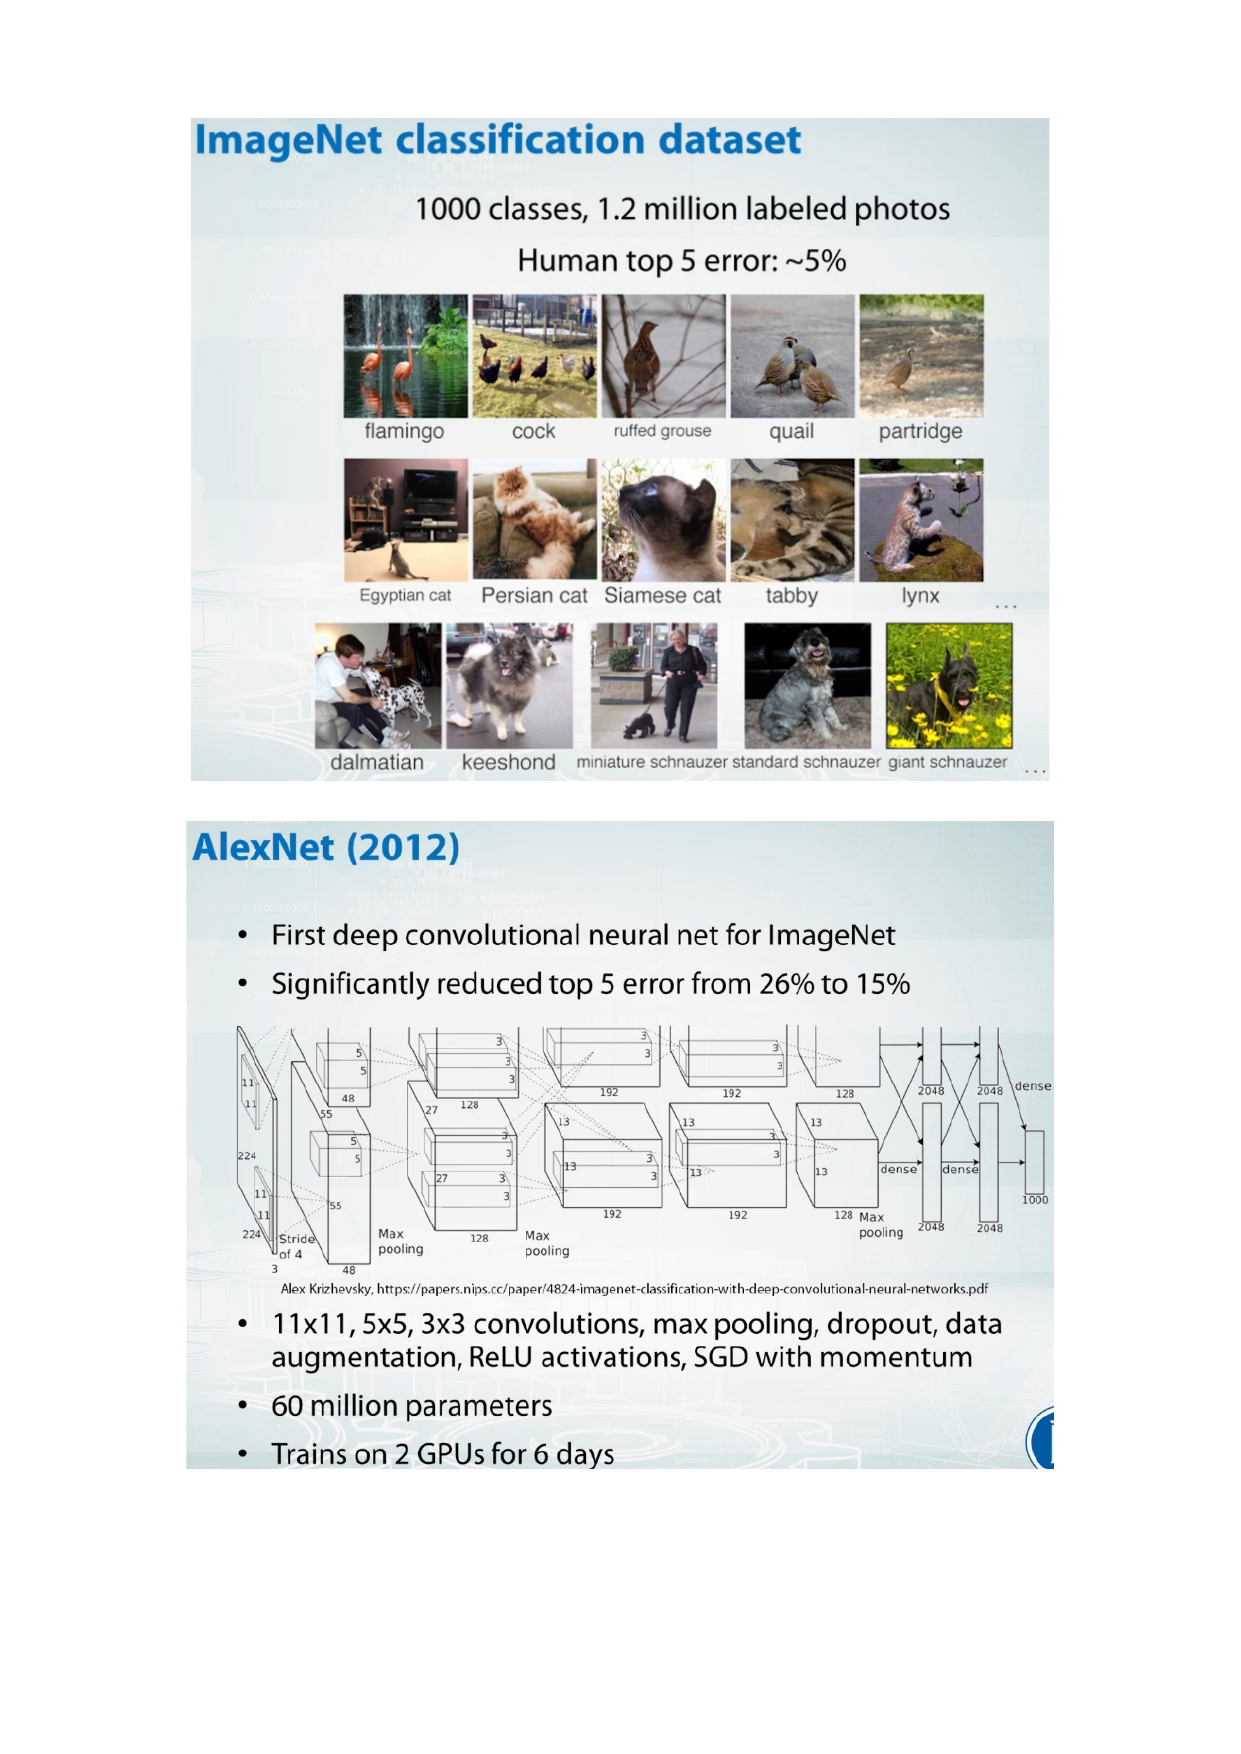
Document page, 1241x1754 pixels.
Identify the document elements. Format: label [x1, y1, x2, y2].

picture [190, 118, 1050, 781]
picture [186, 821, 1054, 1469]
